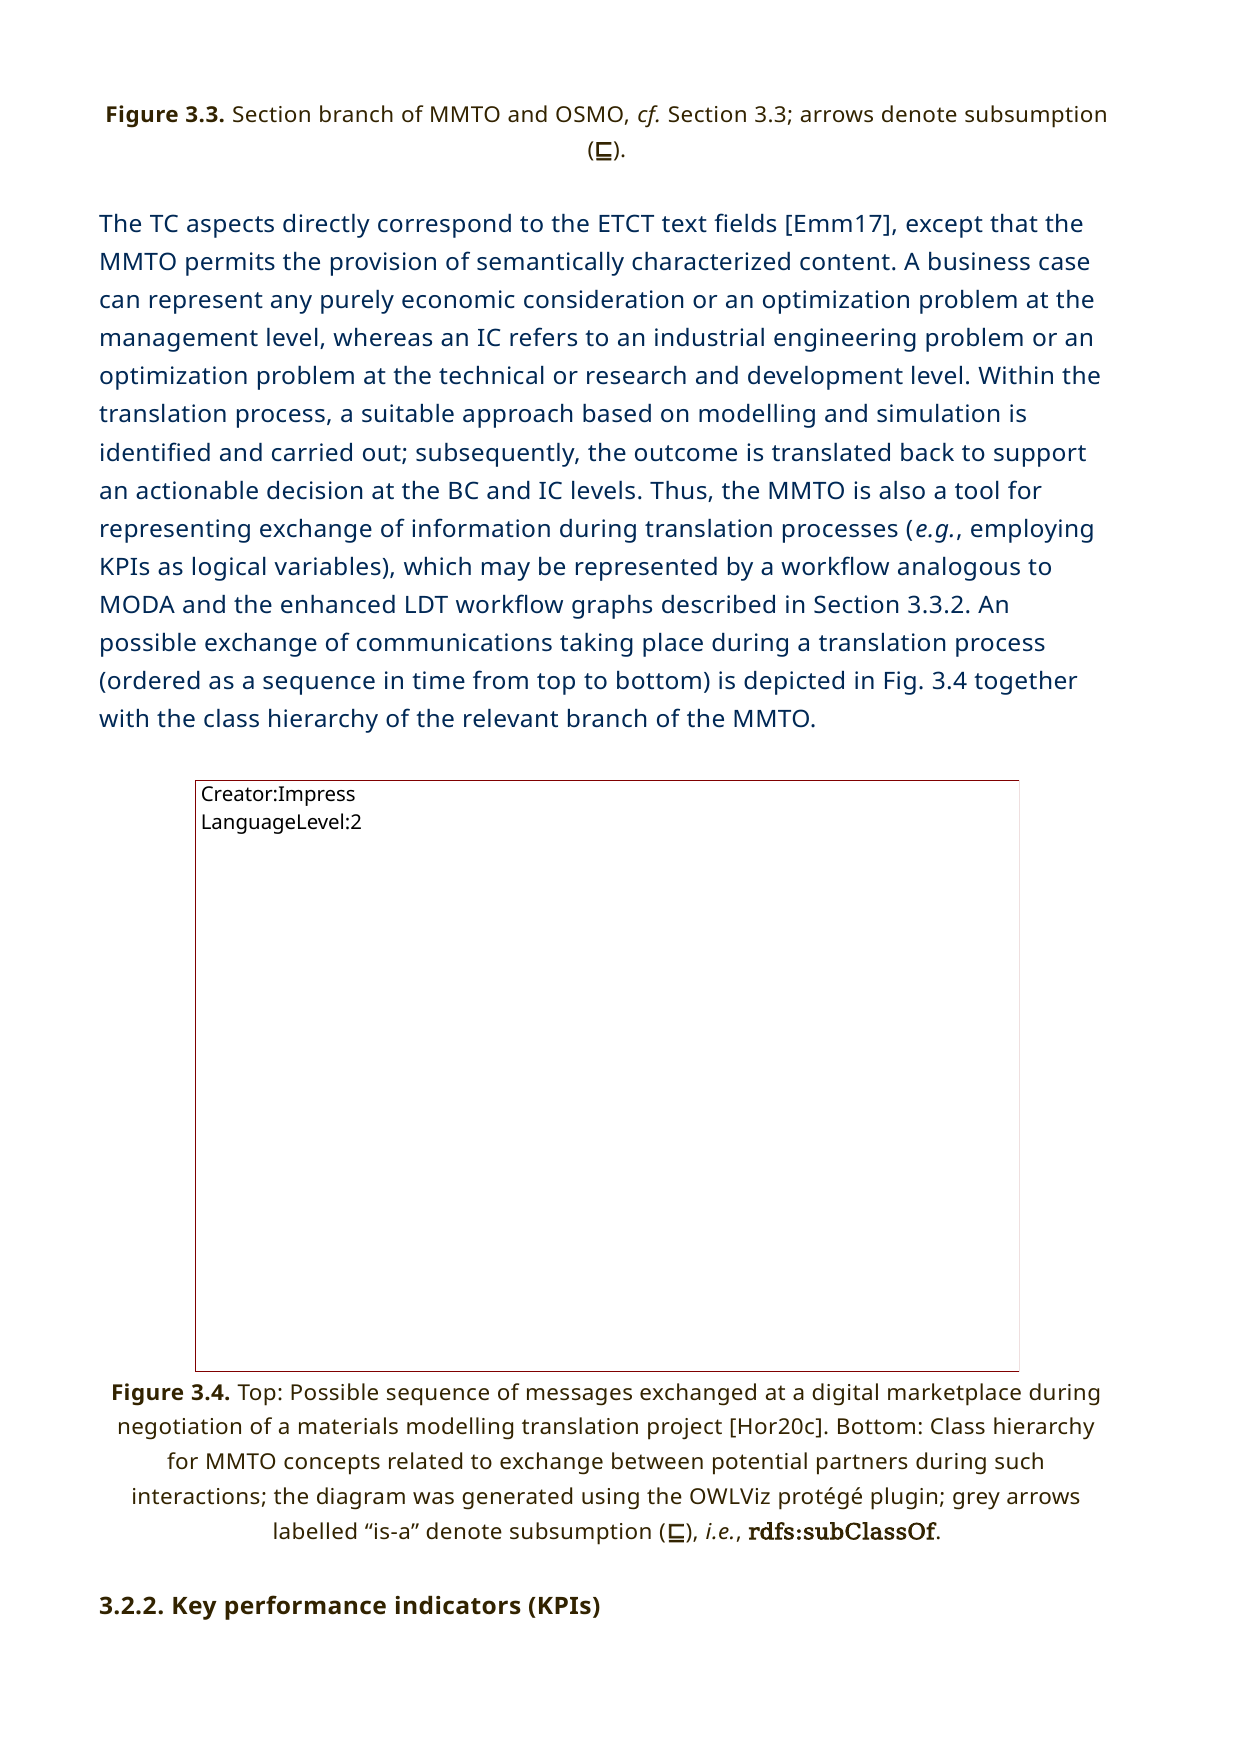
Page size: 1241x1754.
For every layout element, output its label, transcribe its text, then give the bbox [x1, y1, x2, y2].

text 3.2.2. Key performance indicators (KPIs) [99, 1589, 1114, 1621]
text The TC aspects directly correspond to the ETCT text fields [Emm17], except that the MMTO permits the provision of semantically characterized content. A business case can represent any purely economic consideration or an optimization problem at the management level, whereas an IC refers to an industrial engineering problem or an optimization problem at the technical or research and development level. Within the translation process, a suitable approach based on modelling and simulation is identified and carried out; subsequently, the outcome is translated back to support an actionable decision at the BC and IC levels. Thus, the MMTO is also a tool for representing exchange of information during translation processes (e.g., employing KPIs as logical variables), which may be represented by a workflow analogous to MODA and the enhanced LDT workflow graphs described in Section 3.3.2. An possible exchange of communications taking place during a translation process (ordered as a sequence in time from top to bottom) is depicted in Fig. 3.4 together with the class hierarchy of the relevant branch of the MMTO. [99, 207, 1114, 735]
text Figure 3.3. Section branch of MMTO and OSMO, cf. Section 3.3; arrows denote subsumption (⊑). [99, 99, 1114, 163]
text Figure 3.4. Top: Possible sequence of messages exchanged at a digital marketplace during negotiation of a materials modelling translation project [Hor20c]. Bottom: Class hierarchy for MMTO concepts related to exchange between potential partners during such interactions; the diagram was generated using the OWLViz protégé plugin; grey arrows labelled “is-a” denote subsumption (⊑), i.e., rdfs:subClassOf. [99, 1377, 1114, 1546]
